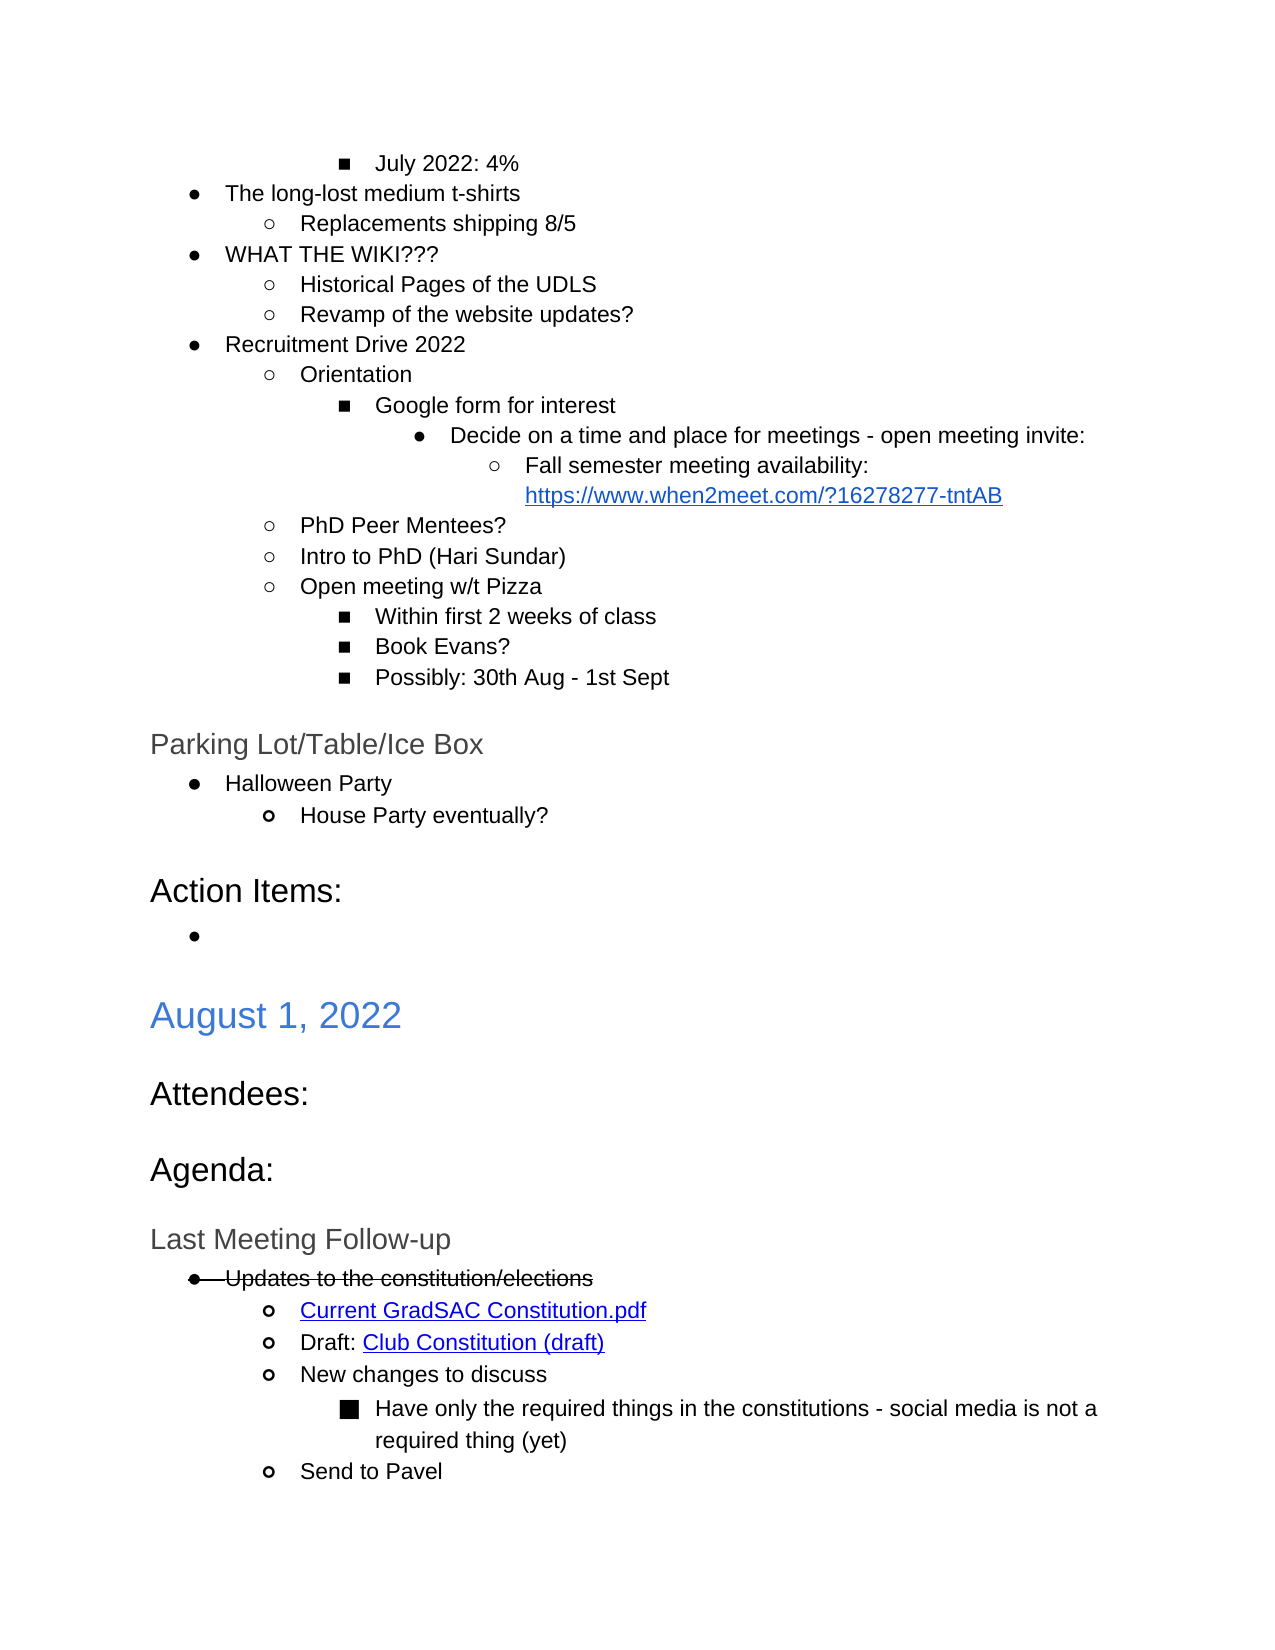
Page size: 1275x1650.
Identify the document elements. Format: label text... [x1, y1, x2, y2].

subtitle Parking Lot/Table/Ice Box [150, 727, 1125, 761]
subtitle August 1, 2022 [150, 994, 1125, 1037]
list Orientation [262, 361, 1125, 388]
list Historical Pages of the UDLS [262, 271, 1125, 297]
list Within first 2 weeks of class [337, 603, 1125, 629]
list Updates to the constitution/elections [187, 1264, 1125, 1292]
list Replacements shipping 8/5 [262, 210, 1125, 237]
list The long-lost medium t-shirts [187, 180, 1125, 207]
list PhD Peer Mentees? [262, 512, 1125, 539]
list Revamp of the website updates? [262, 301, 1125, 327]
list Possibly: 30th Aug - 1st Sept [337, 663, 1125, 690]
list Draft: Club Constitution (draft) [262, 1328, 1125, 1356]
list Intro to PhD (Hari Sundar) [262, 543, 1125, 569]
list Open meeting w/t Pizza [262, 573, 1125, 599]
list Google form for interest [337, 392, 1125, 418]
list WHAT THE WIKI??? [187, 241, 1125, 267]
subtitle Action Items: [150, 871, 1125, 909]
list Have only the required things in the constitutions - social media is not a required thing (yet) [337, 1393, 1125, 1453]
list Decide on a time and place for meetings - open meeting invite: [412, 422, 1125, 448]
subtitle Attendees: [150, 1074, 1125, 1113]
list Halloween Party [187, 769, 1125, 797]
subtitle Agenda: [150, 1150, 1125, 1189]
list Book Evans? [337, 633, 1125, 660]
list Recruitment Drive 2022 [187, 331, 1125, 358]
list Fall semester meeting availability: https://www.when2meet.com/?16278277-tntAB [487, 452, 1125, 509]
subtitle Last Meeting Follow-up [150, 1222, 1125, 1256]
list Current GradSAC Constitution.pdf [262, 1296, 1125, 1324]
list Send to Pavel [262, 1457, 1125, 1485]
list New changes to discuss [262, 1360, 1125, 1388]
list July 2022: 4% [337, 150, 1125, 176]
list House Party eventually? [262, 801, 1125, 829]
